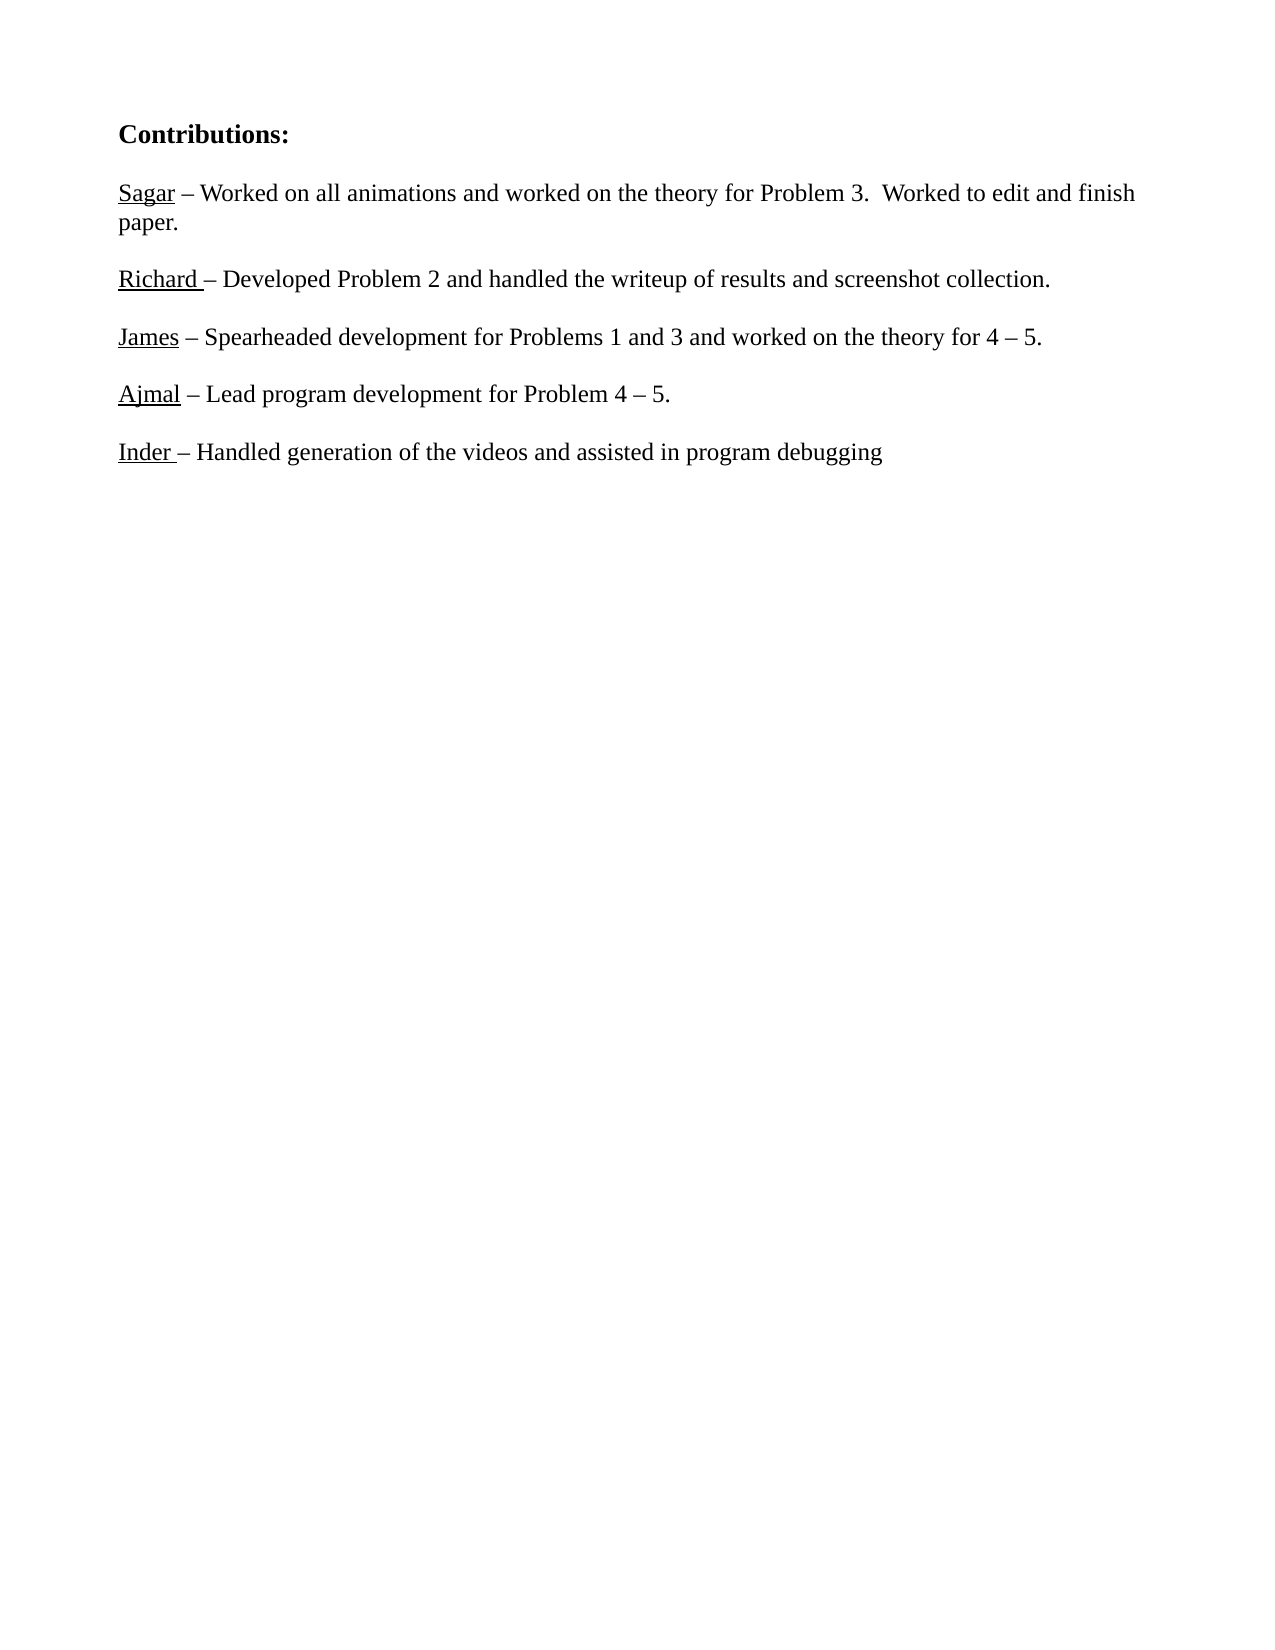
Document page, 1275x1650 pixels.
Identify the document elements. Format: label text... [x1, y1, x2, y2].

text Ajmal – Lead program development for Problem 4 – 5. [118, 379, 1157, 408]
text Sagar – Worked on all animations and worked on the theory for Problem 3. Worked to edit and finish paper. [118, 178, 1157, 236]
text James – Spearheaded development for Problems 1 and 3 and worked on the theory for 4 – 5. [118, 322, 1157, 351]
text Contributions: [118, 118, 1157, 149]
text Inder – Handled generation of the videos and assisted in program debugging [118, 437, 1157, 466]
text Richard – Developed Problem 2 and handled the writeup of results and screenshot collection. [118, 264, 1157, 293]
